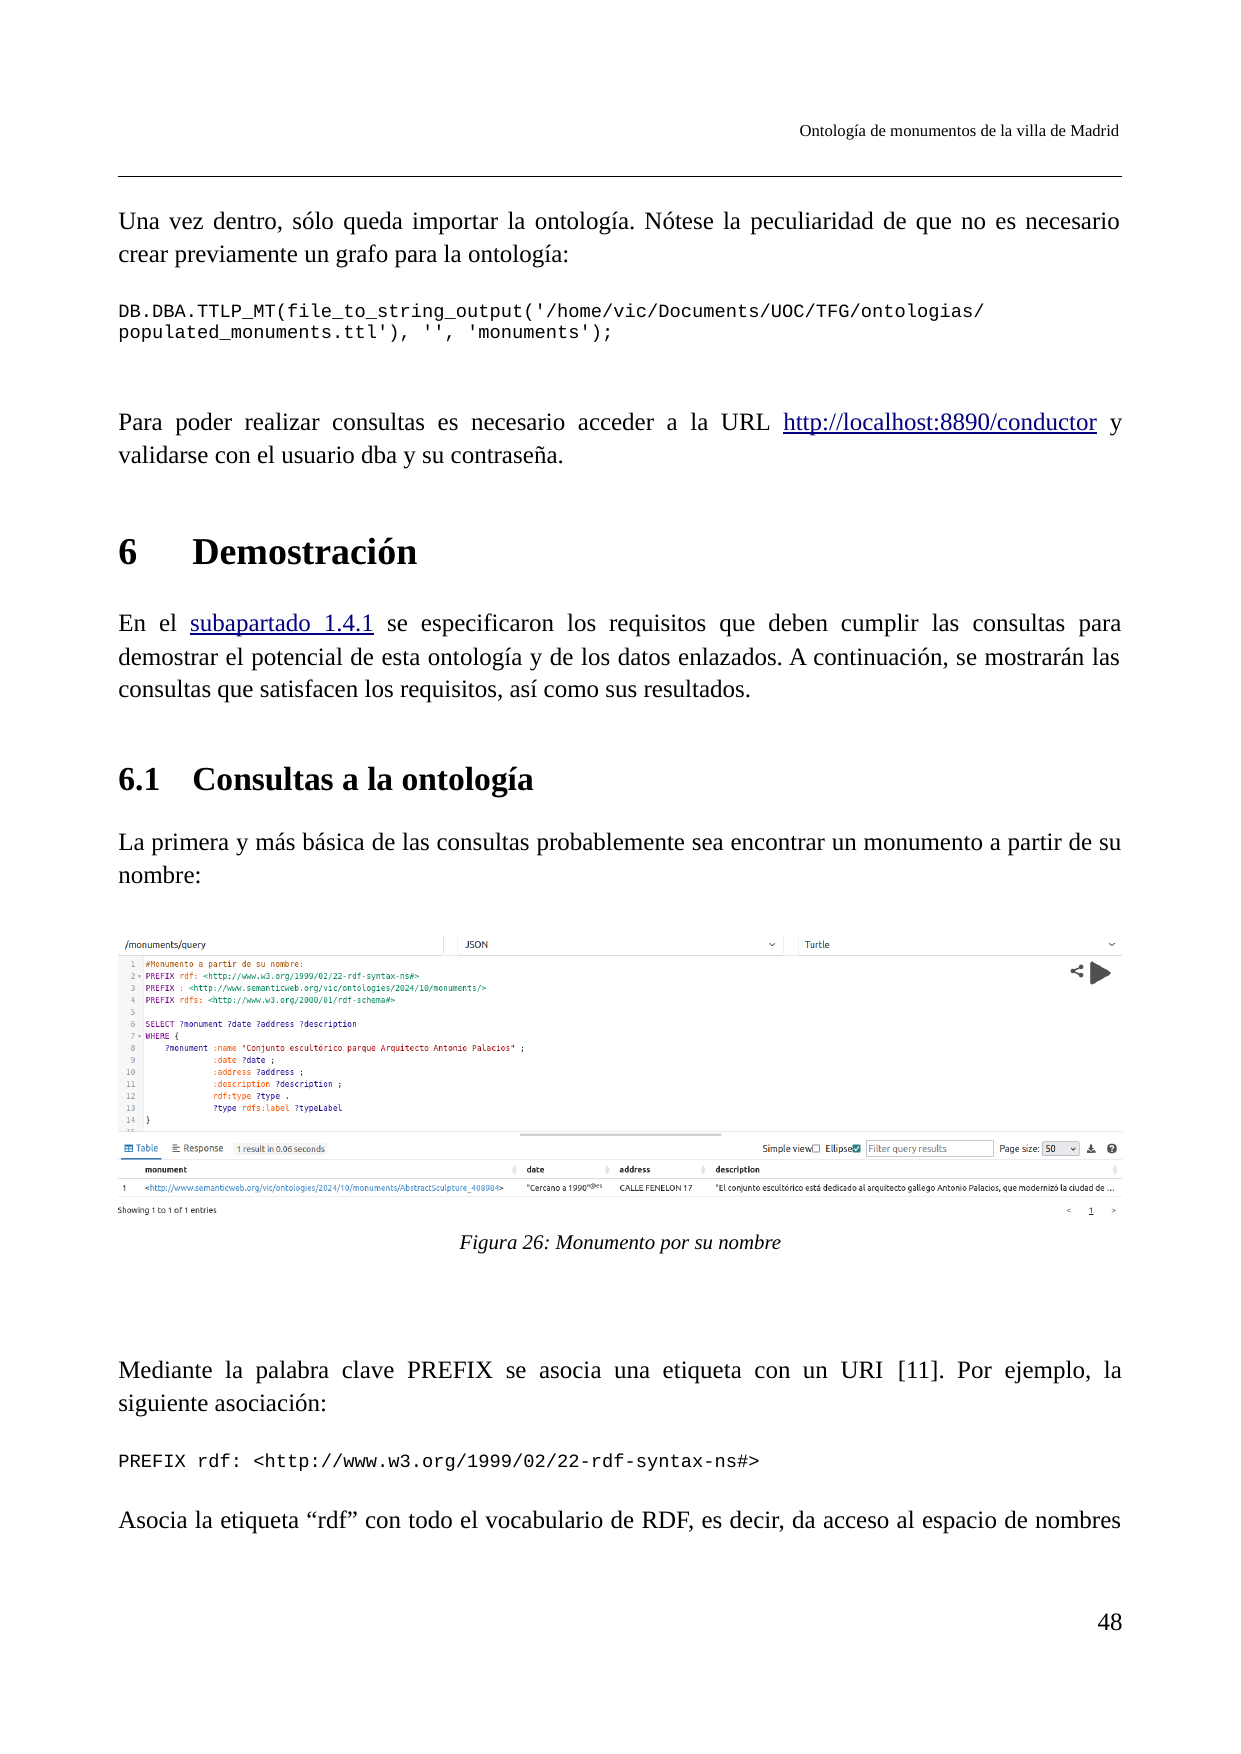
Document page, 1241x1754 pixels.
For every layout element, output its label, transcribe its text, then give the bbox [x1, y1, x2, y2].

text En el subapartado 1.4.1 se especificaron los requisitos que deben cumplir las consultas para demostrar el potencial de esta ontología y de los datos enlazados. A continuación, se mostrarán las consultas que satisfacen los requisitos, así como sus resultados. [118, 608, 1122, 703]
picture [118, 935, 1123, 1218]
text Para poder realizar consultas es necesario acceder a la URL http://localhost:8890/conductor y validarse con el usuario dba y su contraseña. [118, 407, 1122, 469]
subtitle Consultas a la ontología [118, 759, 1122, 797]
text La primera y más básica de las consultas probablemente sea encontrar un monumento a partir de su nombre: [118, 827, 1122, 889]
text Mediante la palabra clave PREFIX se asocia una etiqueta con un URI [11]. Por ejemplo, la siguiente asociación: [118, 1355, 1122, 1417]
text Una vez dentro, sólo queda importar la ontología. Nótese la peculiaridad de que no es necesario crear previamente un grafo para la ontología: [118, 206, 1122, 267]
text PREFIX rdf: <http://www.w3.org/1999/02/22-rdf-syntax-ns#> [118, 1451, 1122, 1473]
text Figura 26: Monumento por su nombre [118, 1218, 1122, 1254]
subtitle Demostración [118, 529, 1122, 572]
text Asocia la etiqueta “rdf” con todo el vocabulario de RDF, es decir, da acceso al espacio de nombres [118, 1473, 1122, 1534]
text DB.DBA.TTLP_MT(file_to_string_output('/home/vic/Documents/UOC/TFG/ontologias/populated_monuments.ttl'), '', 'monuments'); [118, 302, 1122, 344]
